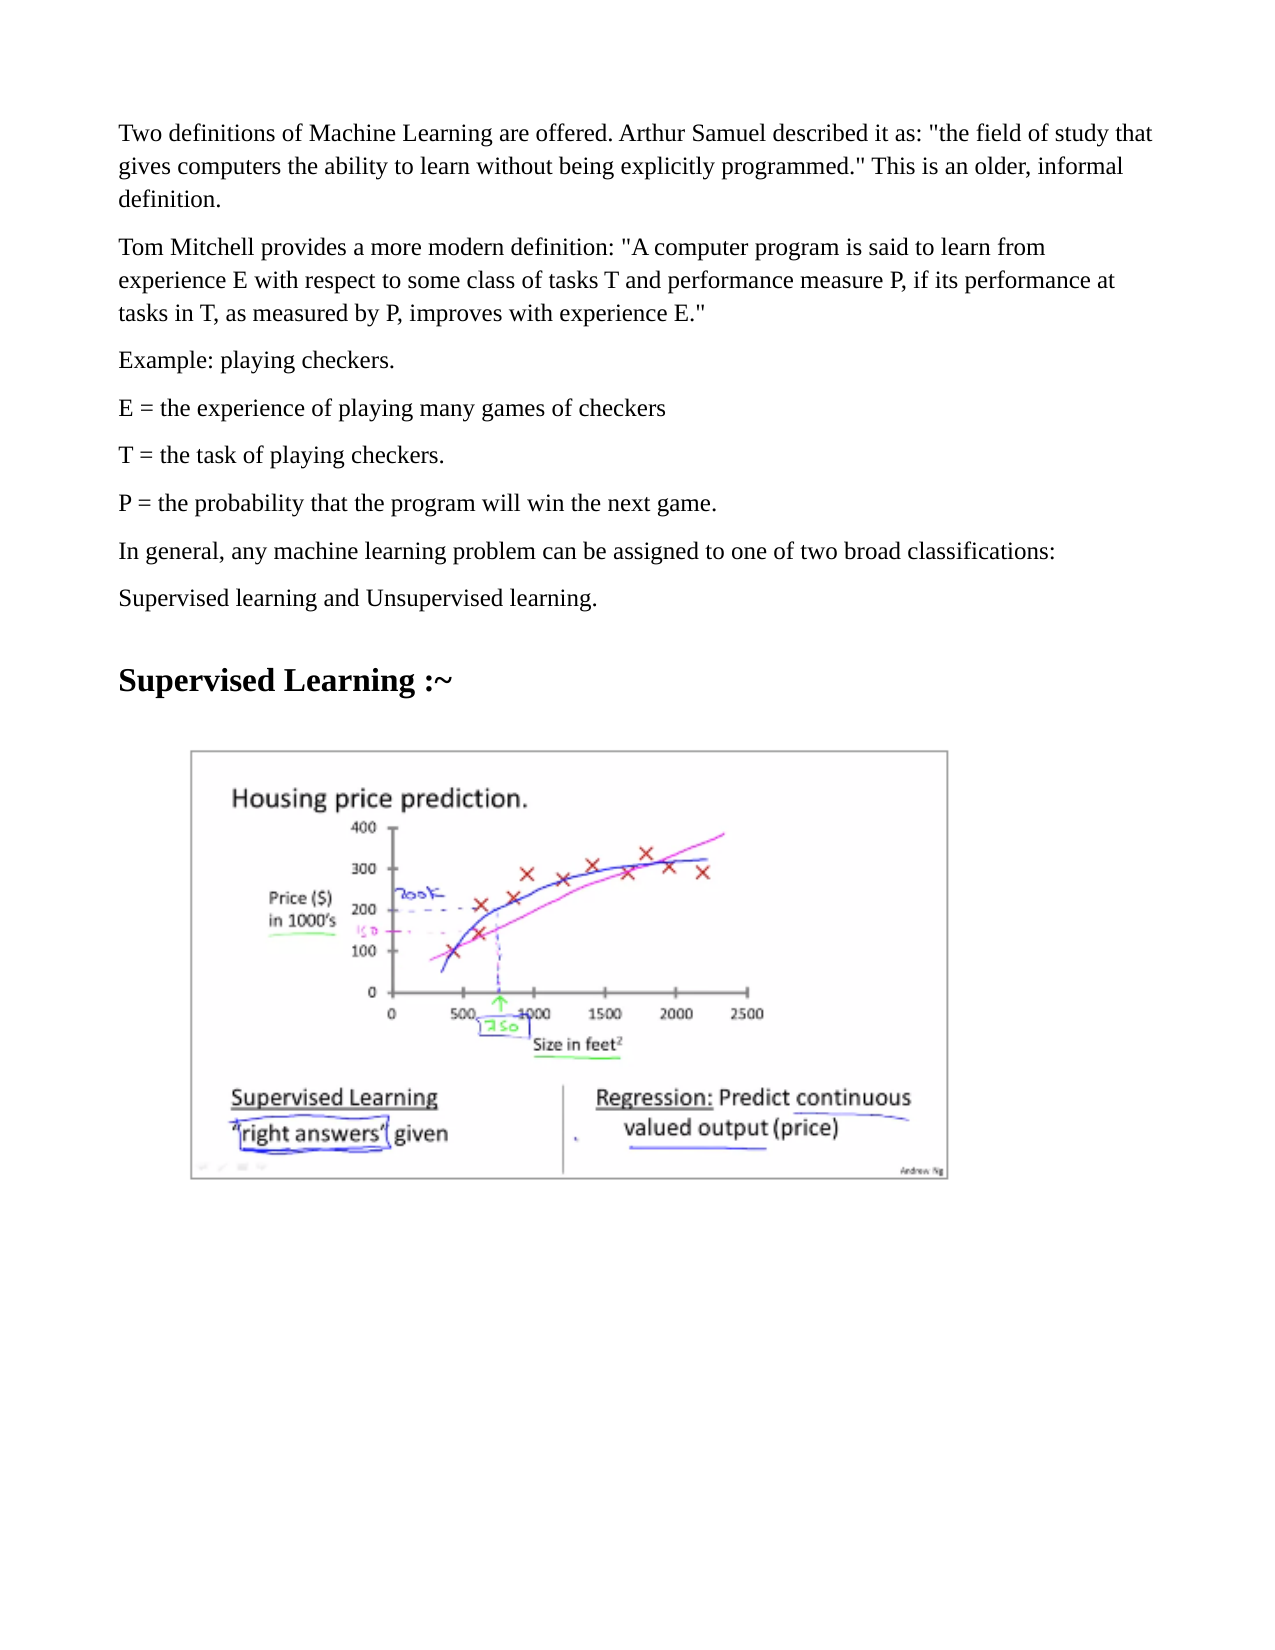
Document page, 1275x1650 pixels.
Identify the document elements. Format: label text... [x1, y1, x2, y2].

text Two definitions of Machine Learning are offered. Arthur Samuel described it as: "the field of study that gives computers the ability to learn without being explicitly programmed." This is an older, informal definition. [118, 118, 1157, 213]
text In general, any machine learning problem can be assigned to one of two broad classifications: [118, 536, 1157, 564]
text Supervised Learning :~ [118, 660, 1157, 698]
picture [166, 726, 1109, 1224]
text Tom Mitchell provides a more modern definition: "A computer program is said to learn from experience E with respect to some class of tasks T and performance measure P, if its performance at tasks in T, as measured by P, improves with experience E." [118, 232, 1157, 327]
text E = the experience of playing many games of checkers [118, 393, 1157, 422]
text P = the probability that the program will win the next game. [118, 488, 1157, 517]
text Example: playing checkers. [118, 345, 1157, 374]
text Supervised learning and Unsupervised learning. [118, 583, 1157, 612]
text T = the task of playing checkers. [118, 441, 1157, 469]
